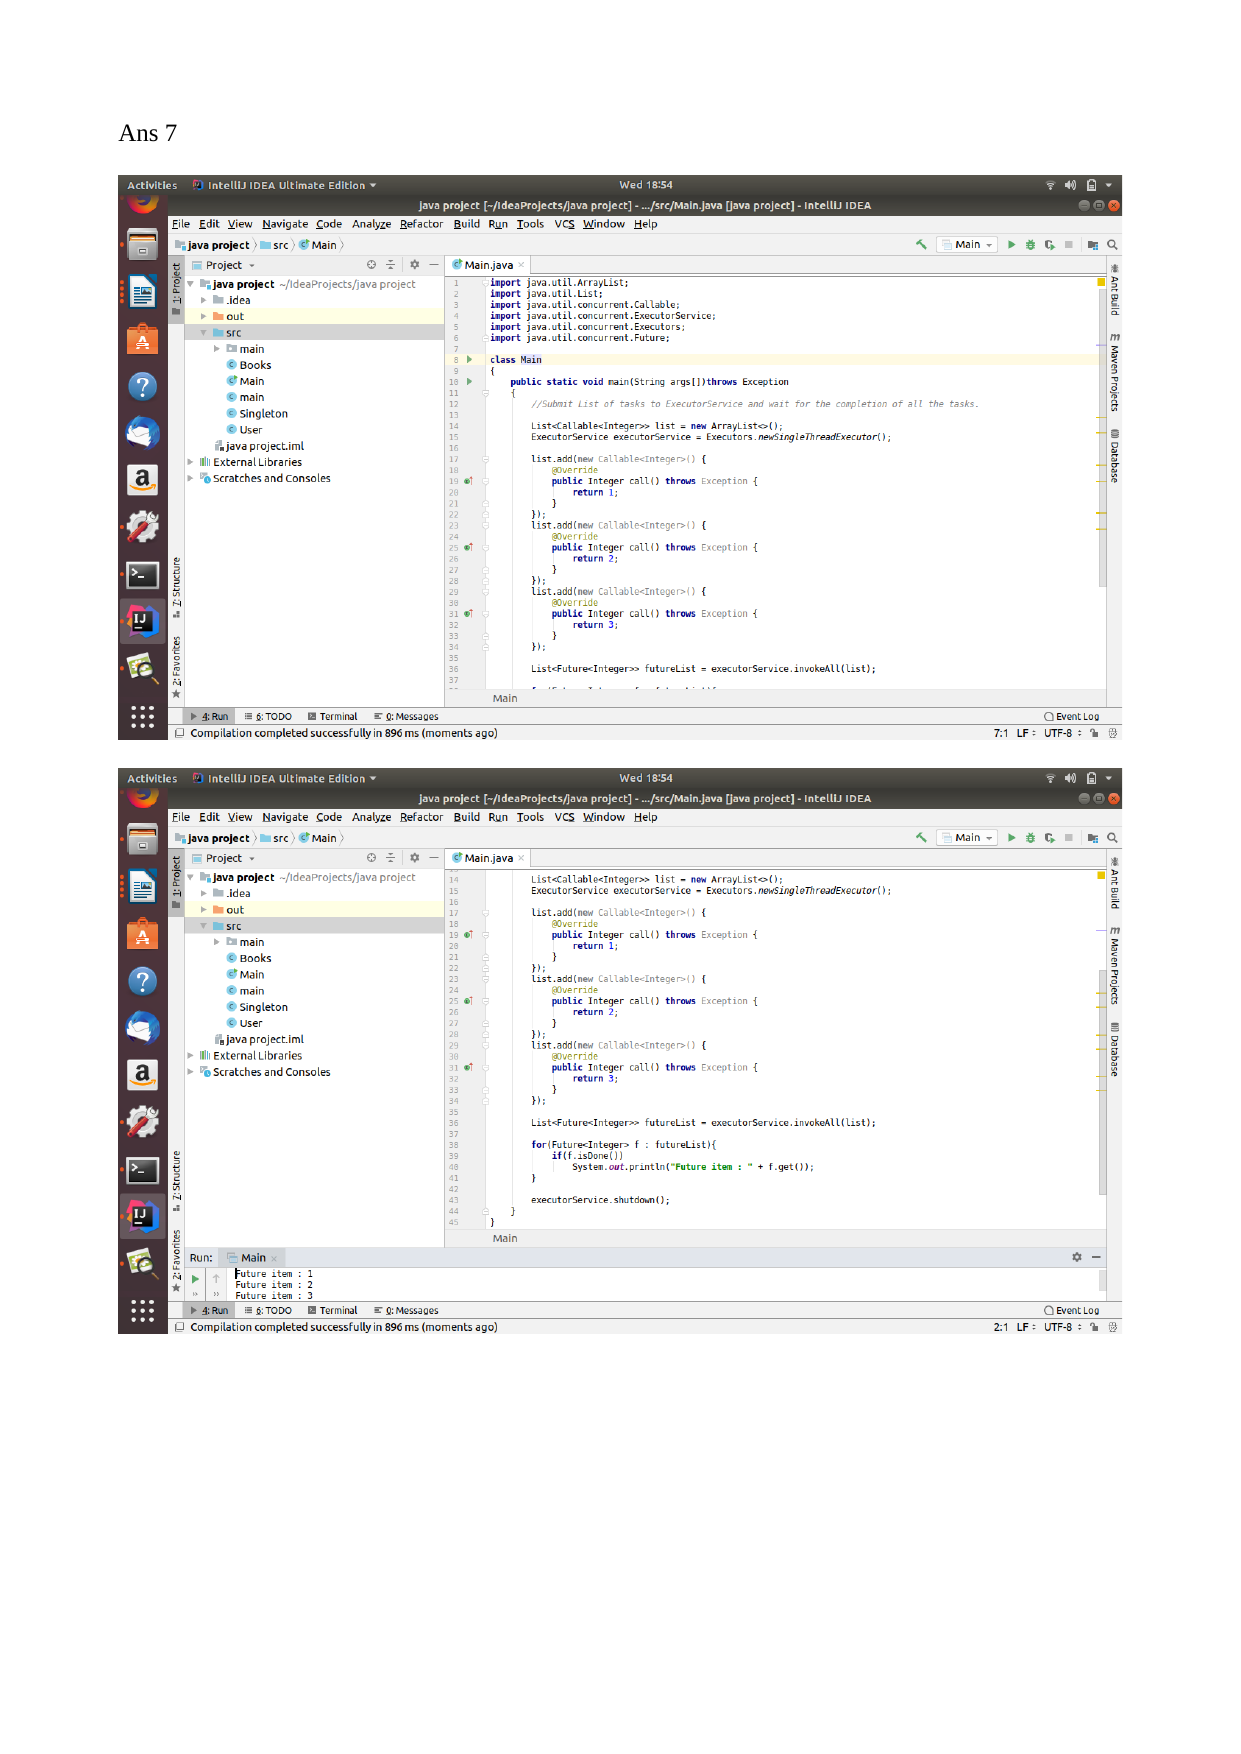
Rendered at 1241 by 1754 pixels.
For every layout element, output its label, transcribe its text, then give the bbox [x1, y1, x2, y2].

picture [118, 768, 1123, 1334]
text Ans 7 [118, 118, 1122, 147]
picture [118, 175, 1123, 740]
